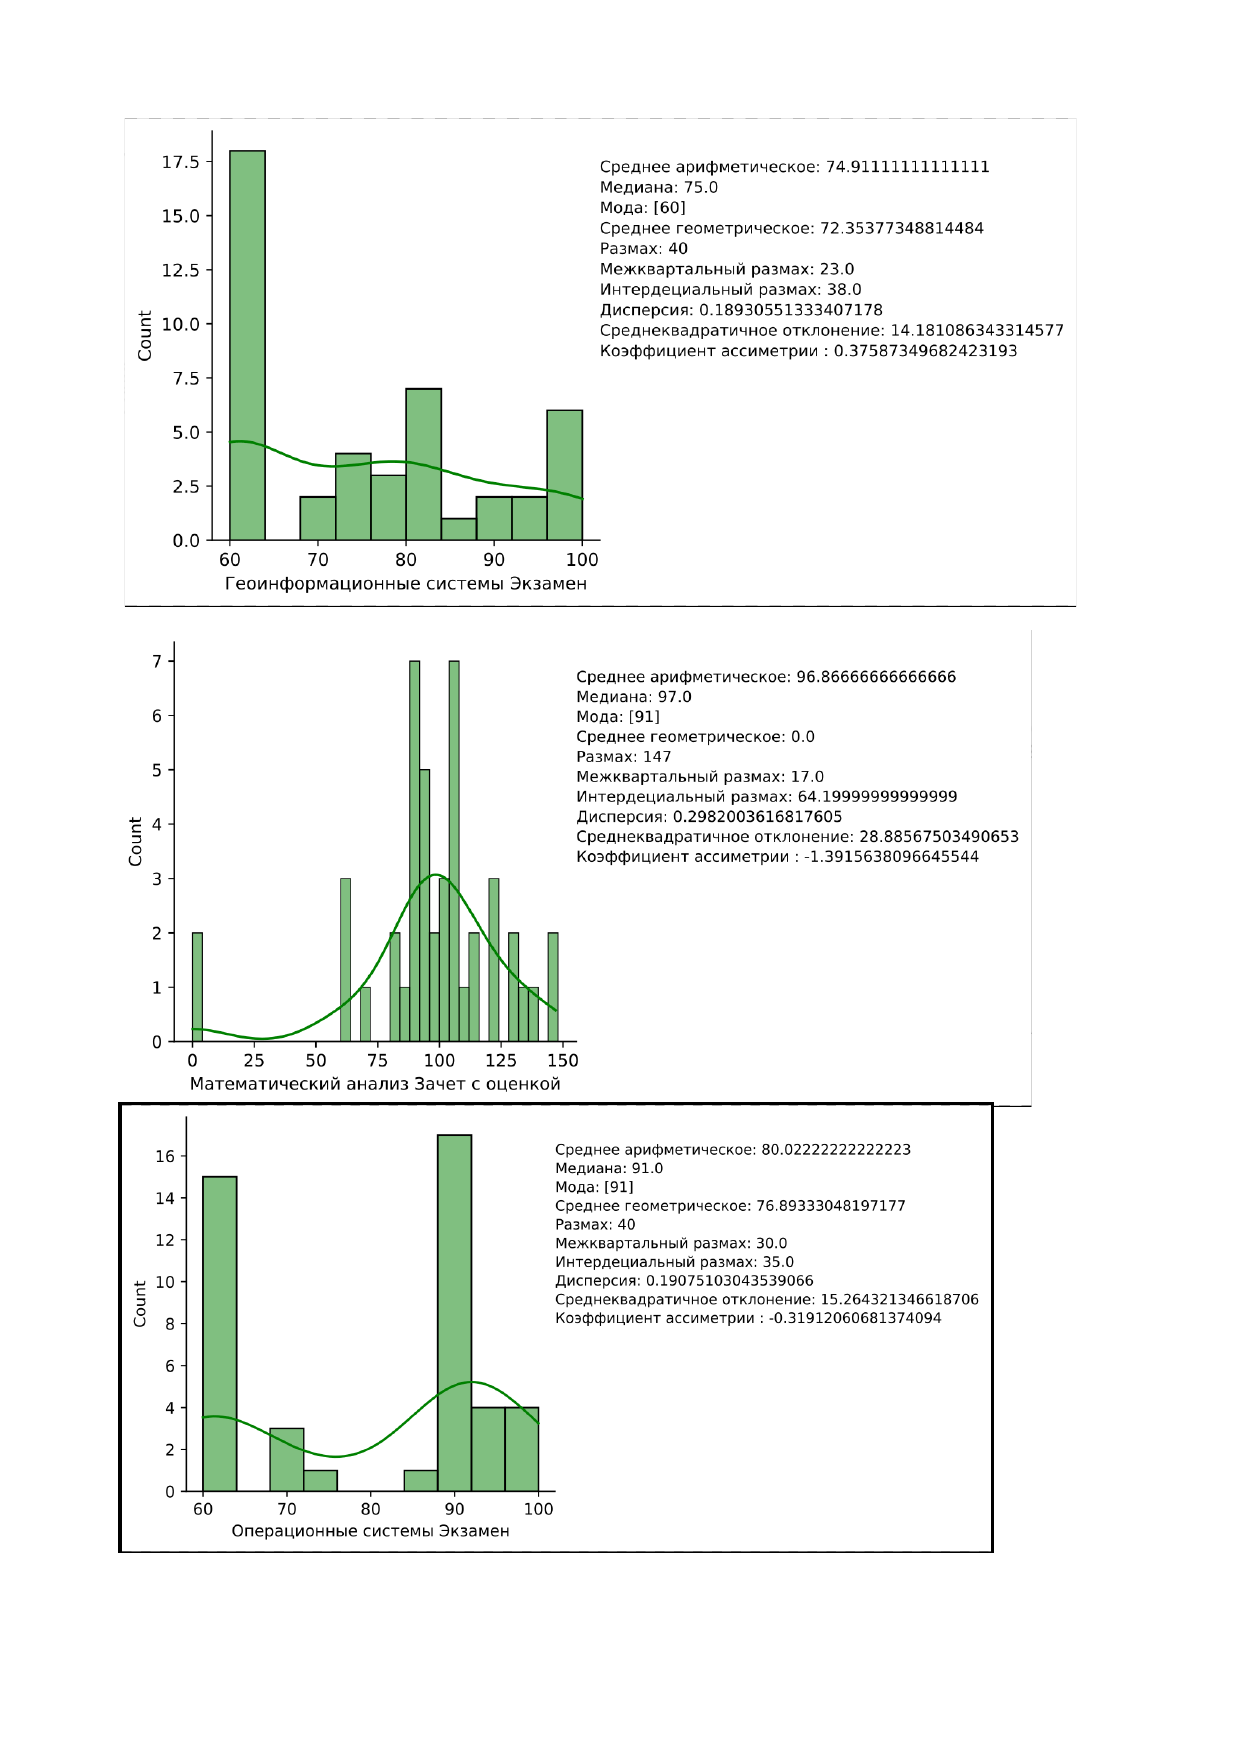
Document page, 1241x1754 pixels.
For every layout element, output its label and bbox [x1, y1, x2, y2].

picture [118, 630, 1032, 1553]
picture [124, 118, 1077, 607]
